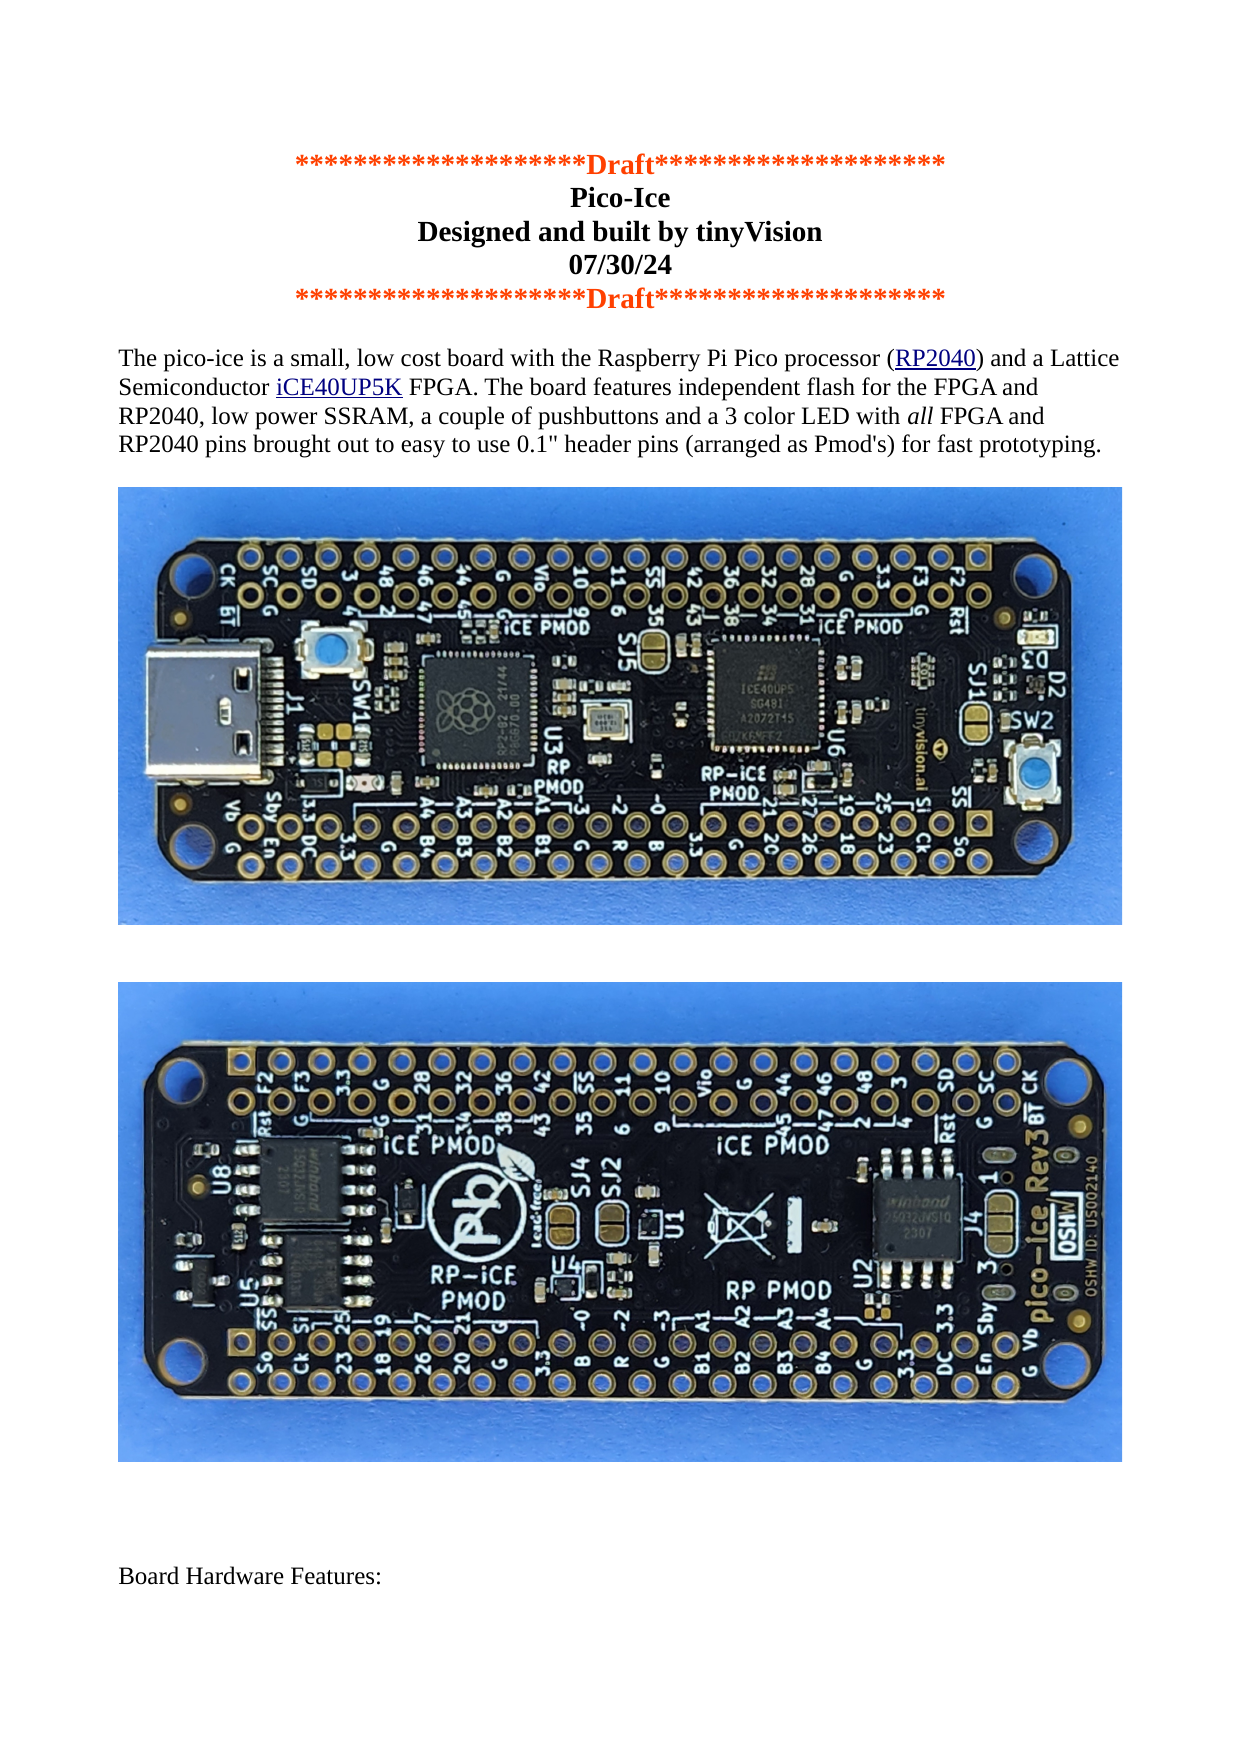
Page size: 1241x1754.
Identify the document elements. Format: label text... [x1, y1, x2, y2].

text Designed and built by tinyVision [118, 214, 1122, 247]
text ********************Draft******************** [118, 281, 1122, 314]
picture [118, 982, 1123, 1462]
text 07/30/24 [118, 247, 1122, 281]
picture [118, 487, 1123, 925]
text ********************Draft******************** [118, 147, 1122, 180]
text Board Hardware Features: [118, 1561, 1122, 1590]
text Pico-Ice [118, 180, 1122, 214]
text The pico-ice is a small, low cost board with the Raspberry Pi Pico processor (RP2040) and a Lattice Semiconductor iCE40UP5K FPGA. The board features independent flash for the FPGA and RP2040, low power SSRAM, a couple of pushbuttons and a 3 color LED with all FPGA and RP2040 pins brought out to easy to use 0.1" header pins (arranged as Pmod's) for fast prototyping. [118, 343, 1122, 458]
